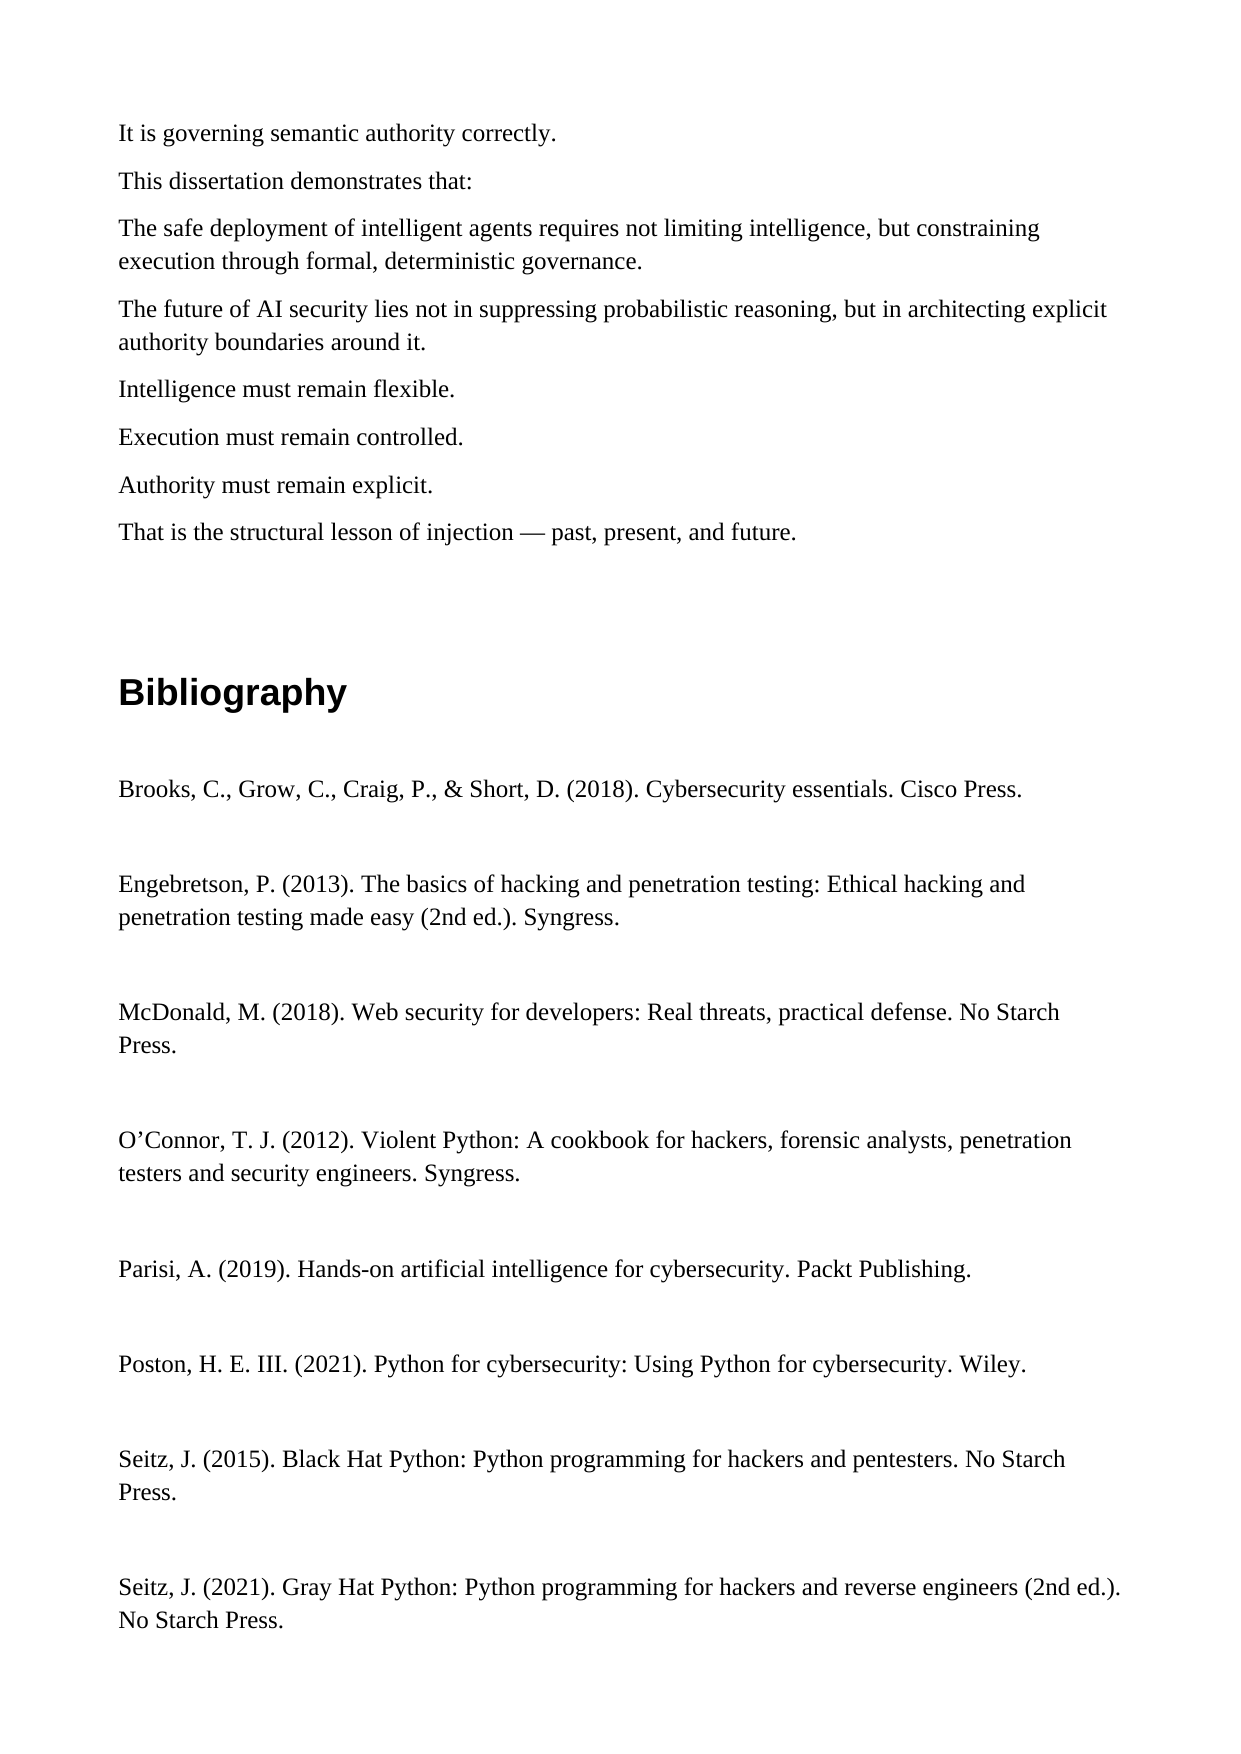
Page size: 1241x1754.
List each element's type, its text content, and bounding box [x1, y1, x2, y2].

text Brooks, C., Grow, C., Craig, P., & Short, D. (2018). Cybersecurity essentials. Cisco Press. [118, 774, 1122, 803]
text The safe deployment of intelligent agents requires not limiting intelligence, but constraining execution through formal, deterministic governance. [118, 213, 1122, 275]
text Execution must remain controlled. [118, 422, 1122, 451]
subtitle Bibliography [118, 671, 1122, 714]
text It is governing semantic authority correctly. [118, 118, 1122, 147]
text This dissertation demonstrates that: [118, 166, 1122, 194]
text McDonald, M. (2018). Web security for developers: Real threats, practical defense. No Starch Press. [118, 997, 1122, 1059]
text Poston, H. E. III. (2021). Python for cybersecurity: Using Python for cybersecurity. Wiley. [118, 1349, 1122, 1378]
text Engebretson, P. (2013). The basics of hacking and penetration testing: Ethical hacking and penetration testing made easy (2nd ed.). Syngress. [118, 869, 1122, 931]
text Parisi, A. (2019). Hands-on artificial intelligence for cybersecurity. Packt Publishing. [118, 1254, 1122, 1282]
text That is the structural lesson of injection — past, present, and future. [118, 517, 1122, 546]
text Seitz, J. (2015). Black Hat Python: Python programming for hackers and pentesters. No Starch Press. [118, 1444, 1122, 1506]
text O’Connor, T. J. (2012). Violent Python: A cookbook for hackers, forensic analysts, penetration testers and security engineers. Syngress. [118, 1126, 1122, 1187]
text Seitz, J. (2021). Gray Hat Python: Python programming for hackers and reverse engineers (2nd ed.). No Starch Press. [118, 1572, 1122, 1634]
text The future of AI security lies not in suppressing probabilistic reasoning, but in architecting explicit authority boundaries around it. [118, 294, 1122, 356]
text Authority must remain explicit. [118, 470, 1122, 498]
text Intelligence must remain flexible. [118, 374, 1122, 403]
